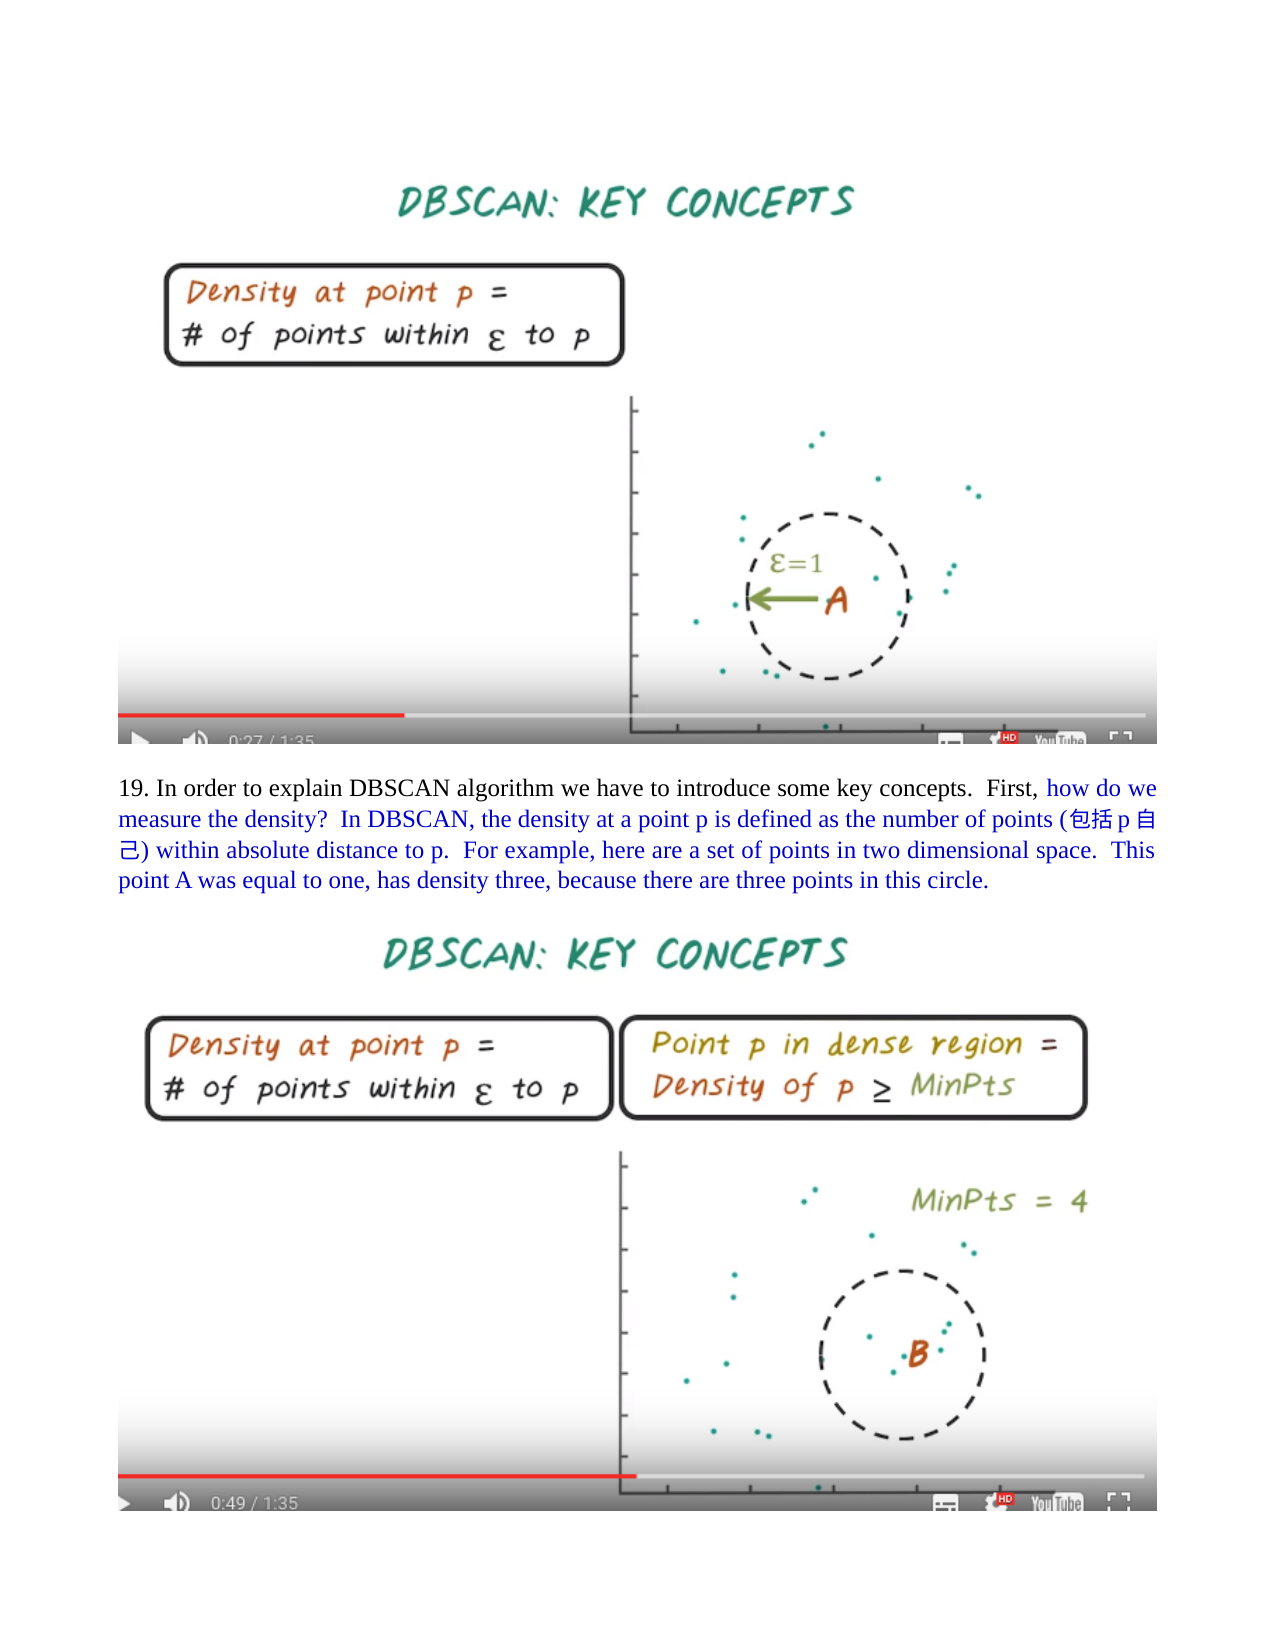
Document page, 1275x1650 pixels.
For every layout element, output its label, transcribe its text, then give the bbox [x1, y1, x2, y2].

text 19. In order to explain DBSCAN algorithm we have to introduce some key concepts. First, how do we measure the density? In DBSCAN, the density at a point p is defined as the number of points (包括p自己) within absolute distance to p. For example, here are a set of points in two dimensional space. This point A was equal to one, has density three, because there are three points in this circle. [118, 773, 1157, 894]
picture [118, 175, 1157, 744]
picture [118, 922, 1157, 1511]
